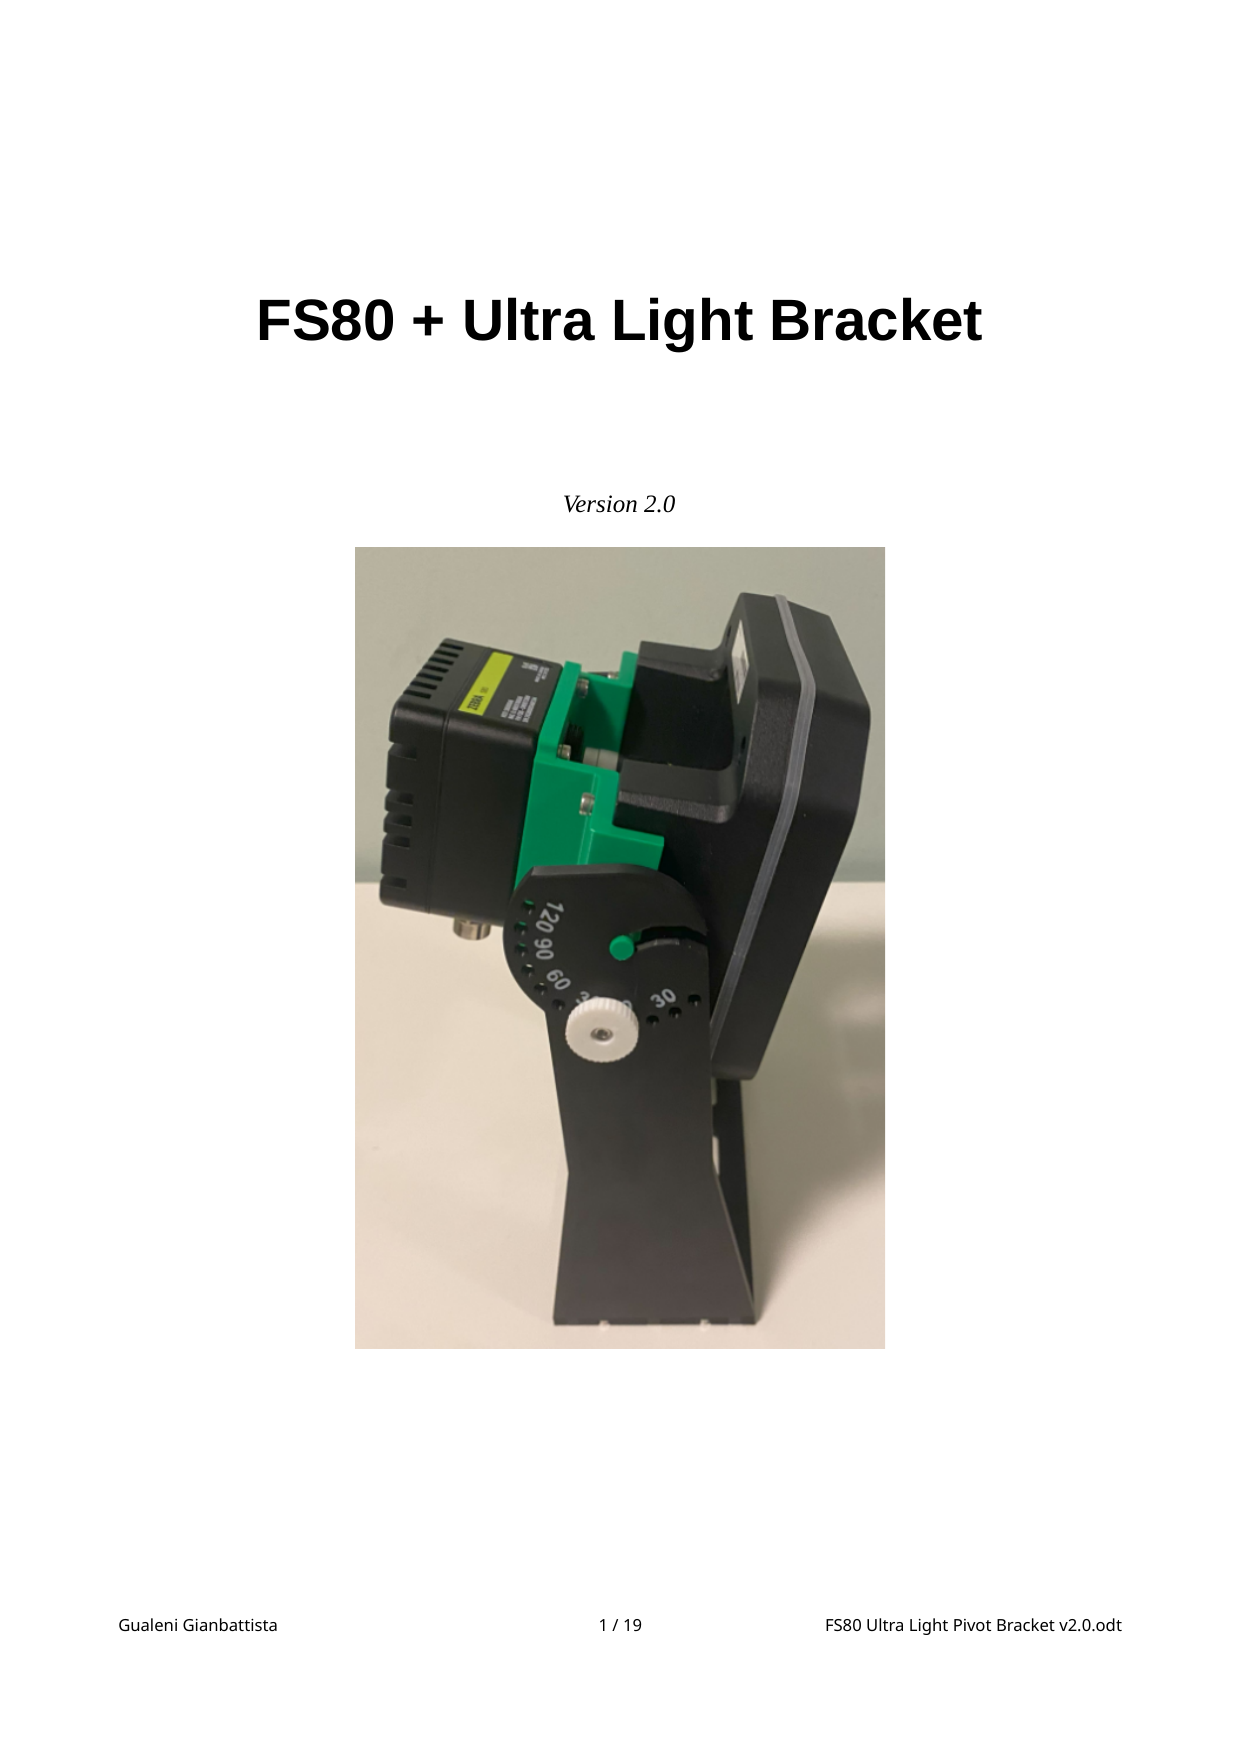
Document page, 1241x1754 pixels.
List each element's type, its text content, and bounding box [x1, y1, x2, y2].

picture [355, 547, 886, 1349]
text Version 2.0 [118, 489, 1122, 518]
title FS80 + Ultra Light Bracket [118, 286, 1122, 353]
